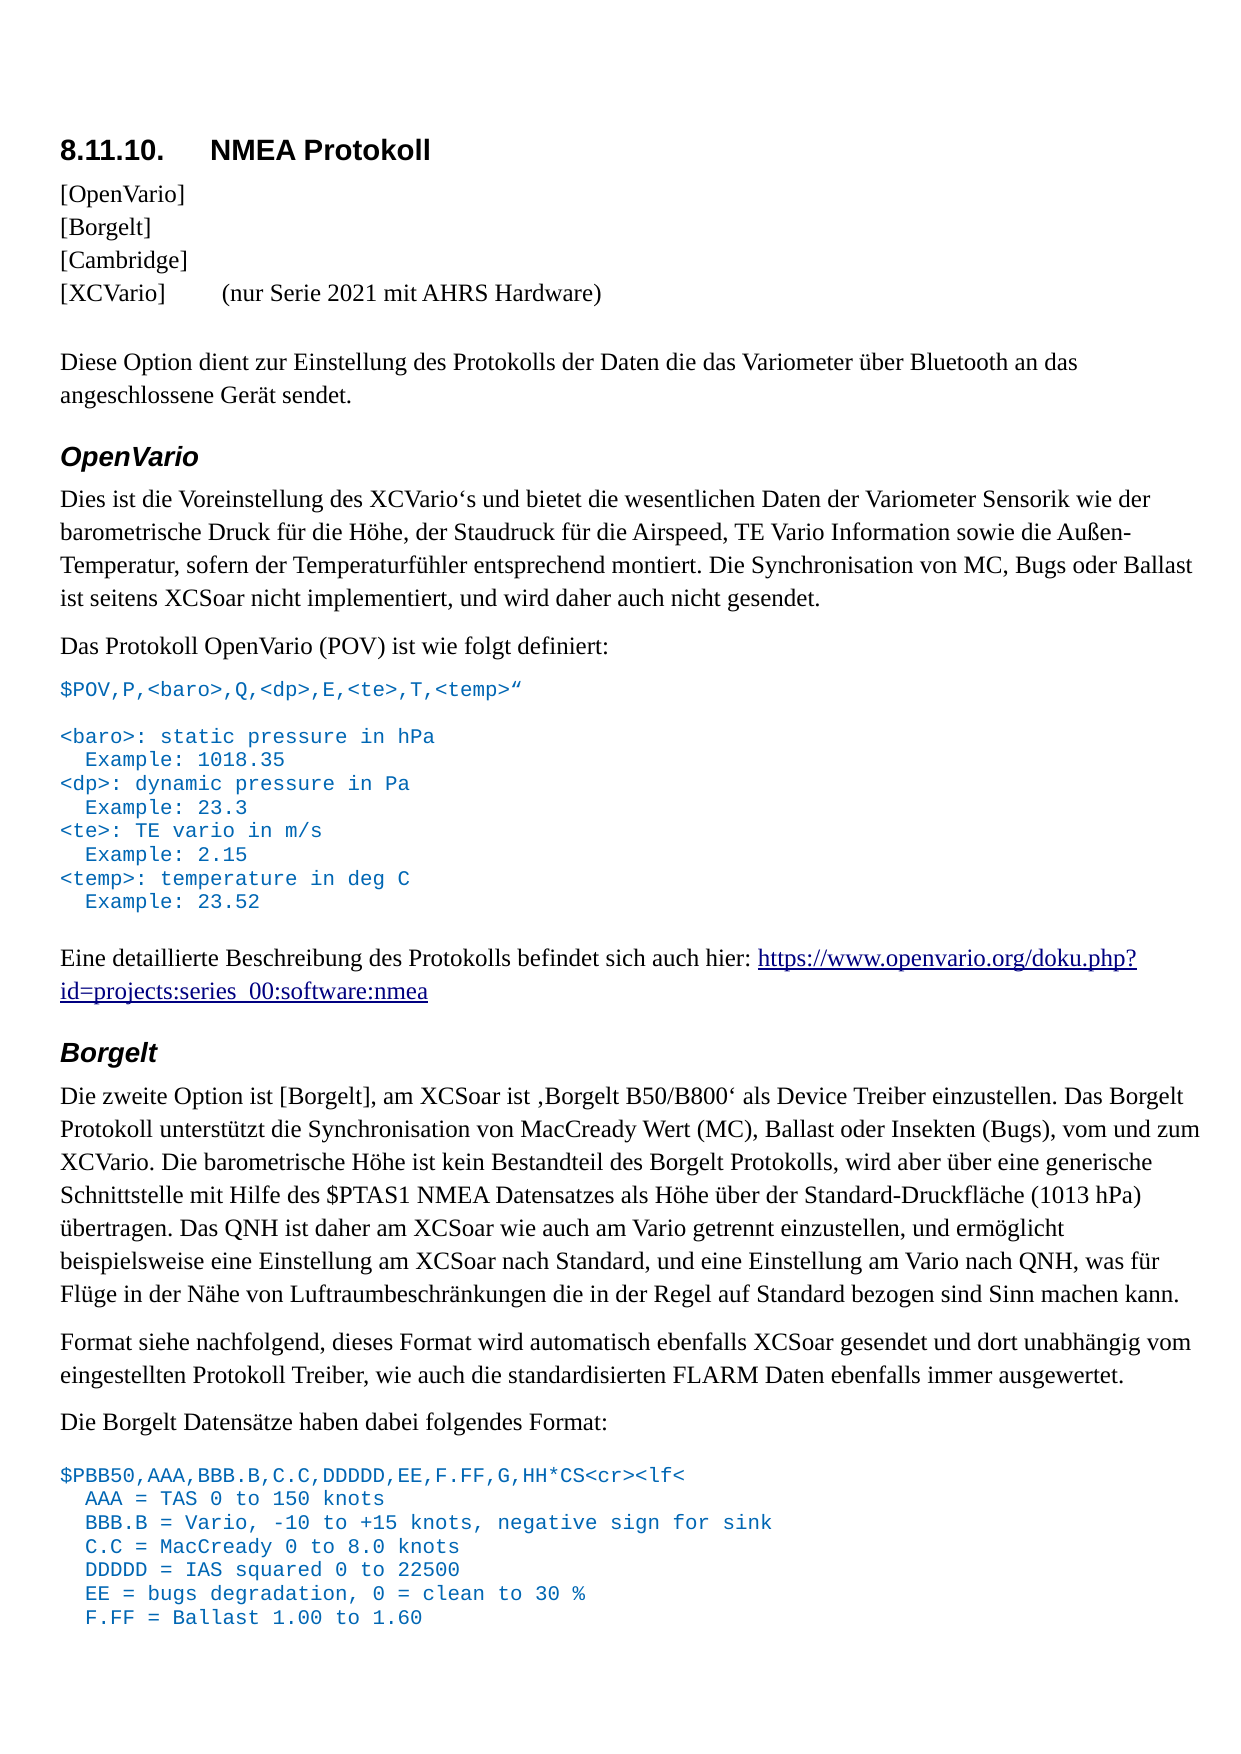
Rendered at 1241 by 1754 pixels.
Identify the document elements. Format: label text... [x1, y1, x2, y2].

subtitle OpenVario [60, 440, 1207, 472]
text Die Borgelt Datensätze haben dabei folgendes Format: [60, 1407, 1207, 1436]
text $PBB50,AAA,BBB.B,C.C,DDDDD,EE,F.FF,G,HH*CS<cr><lf< [60, 1465, 1207, 1488]
text BBB.B = Vario, -10 to +15 knots, negative sign for sink [60, 1512, 1207, 1536]
text <temp>: temperature in deg C [60, 868, 1207, 891]
subtitle Borgelt [60, 1037, 1207, 1068]
text [XCVario] (nur Serie 2021 mit AHRS Hardware) [60, 278, 1207, 307]
text Die zweite Option ist [Borgelt], am XCSoar ist ‚Borgelt B50/B800‘ als Device Treiber einzustellen. Das Borgelt Protokoll unterstützt die Synchronisation von MacCready Wert (MC), Ballast oder Insekten (Bugs), vom und zum XCVario. Die barometrische Höhe ist kein Bestandteil des Borgelt Protokolls, wird aber über eine generische Schnittstelle mit Hilfe des $PTAS1 NMEA Datensatzes als Höhe über der Standard-Druckfläche (1013 hPa) übertragen. Das QNH ist daher am XCSoar wie auch am Vario getrennt einzustellen, und ermöglicht beispielsweise eine Einstellung am XCSoar nach Standard, und eine Einstellung am Vario nach QNH, was für Flüge in der Nähe von Luftraumbeschränkungen die in der Regel auf Standard bezogen sind Sinn machen kann. [60, 1081, 1207, 1308]
text F.FF = Ballast 1.00 to 1.60 [60, 1607, 1207, 1630]
text DDDDD = IAS squared 0 to 22500 [60, 1559, 1207, 1583]
text EE = bugs degradation, 0 = clean to 30 % [60, 1583, 1207, 1607]
text <dp>: dynamic pressure in Pa [60, 773, 1207, 797]
text C.C = MacCready 0 to 8.0 knots [60, 1536, 1207, 1559]
text Example: 1018.35 [60, 749, 1207, 773]
text $POV,P,<baro>,Q,<dp>,E,<te>,T,<temp>“ [60, 678, 1207, 702]
text Dies ist die Voreinstellung des XCVario‘s und bietet die wesentlichen Daten der Variometer Sensorik wie der barometrische Druck für die Höhe, der Staudruck für die Airspeed, TE Vario Information sowie die Außen-Temperatur, sofern der Temperaturfühler entsprechend montiert. Die Synchronisation von MC, Bugs oder Ballast ist seitens XCSoar nicht implementiert, und wird daher auch nicht gesendet. [60, 484, 1207, 612]
text Diese Option dient zur Einstellung des Protokolls der Daten die das Variometer über Bluetooth an das angeschlossene Gerät sendet. [60, 347, 1207, 408]
text AAA = TAS 0 to 150 knots [60, 1488, 1207, 1512]
text [Borgelt] [60, 212, 1207, 241]
text Example: 23.52 [60, 891, 1207, 915]
text [OpenVario] [60, 179, 1207, 208]
text Example: 2.15 [60, 844, 1207, 868]
text <te>: TE vario in m/s [60, 820, 1207, 844]
text Eine detaillierte Beschreibung des Protokolls befindet sich auch hier: https://www.openvario.org/doku.php?id=projects:series_00:software:nmea [60, 943, 1207, 1005]
text Format siehe nachfolgend, dieses Format wird automatisch ebenfalls XCSoar gesendet und dort unabhängig vom eingestellten Protokoll Treiber, wie auch die standardisierten FLARM Daten ebenfalls immer ausgewertet. [60, 1327, 1207, 1388]
text <baro>: static pressure in hPa [60, 726, 1207, 749]
subtitle NMEA Protokoll [60, 133, 1207, 166]
text Das Protokoll OpenVario (POV) ist wie folgt definiert: [60, 631, 1207, 660]
text [Cambridge] [60, 245, 1207, 274]
text Example: 23.3 [60, 797, 1207, 820]
